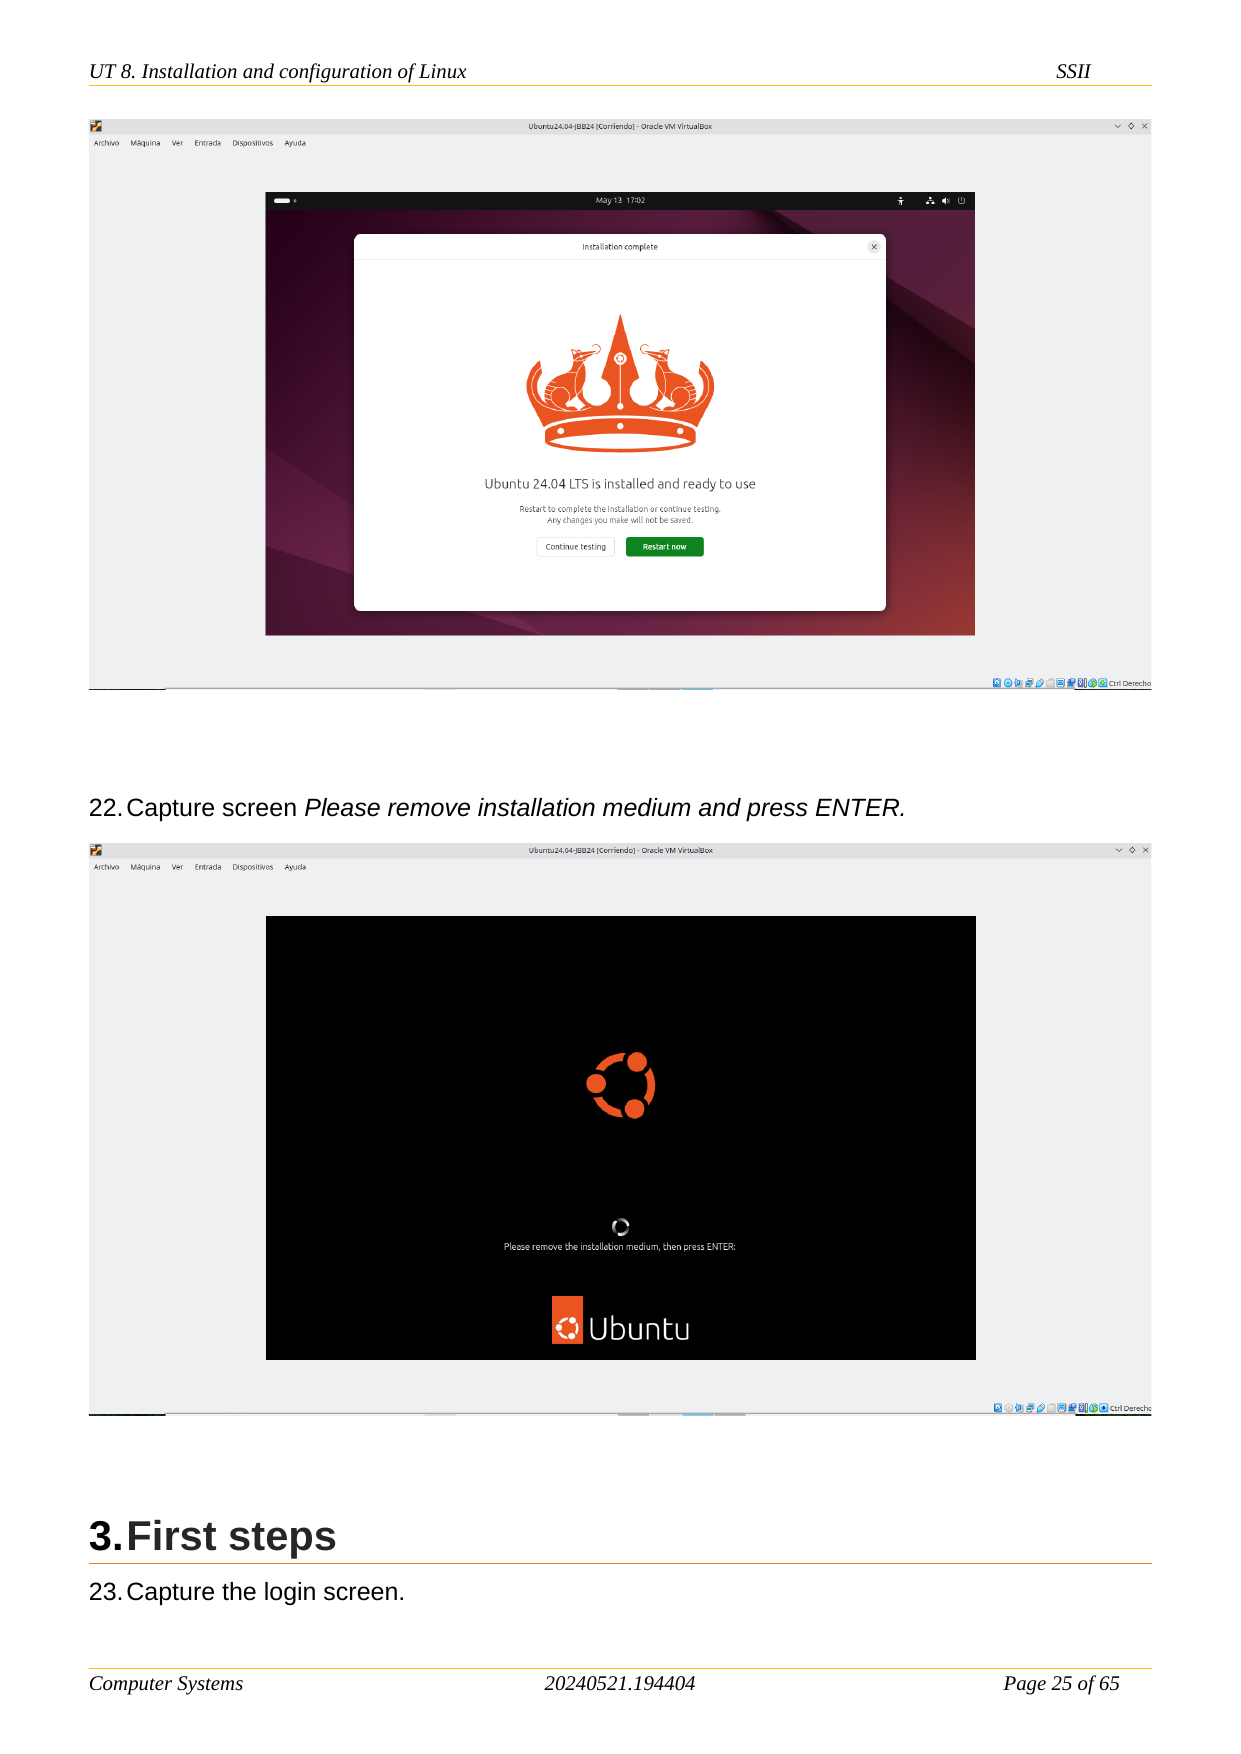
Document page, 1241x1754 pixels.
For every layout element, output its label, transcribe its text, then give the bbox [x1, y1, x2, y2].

subtitle First steps [89, 1511, 1152, 1563]
list Capture screen Please remove installation medium and press ENTER. [89, 793, 1152, 822]
list Capture the login screen. [89, 1577, 1152, 1606]
picture [88, 118, 1152, 690]
picture [88, 842, 1152, 1416]
